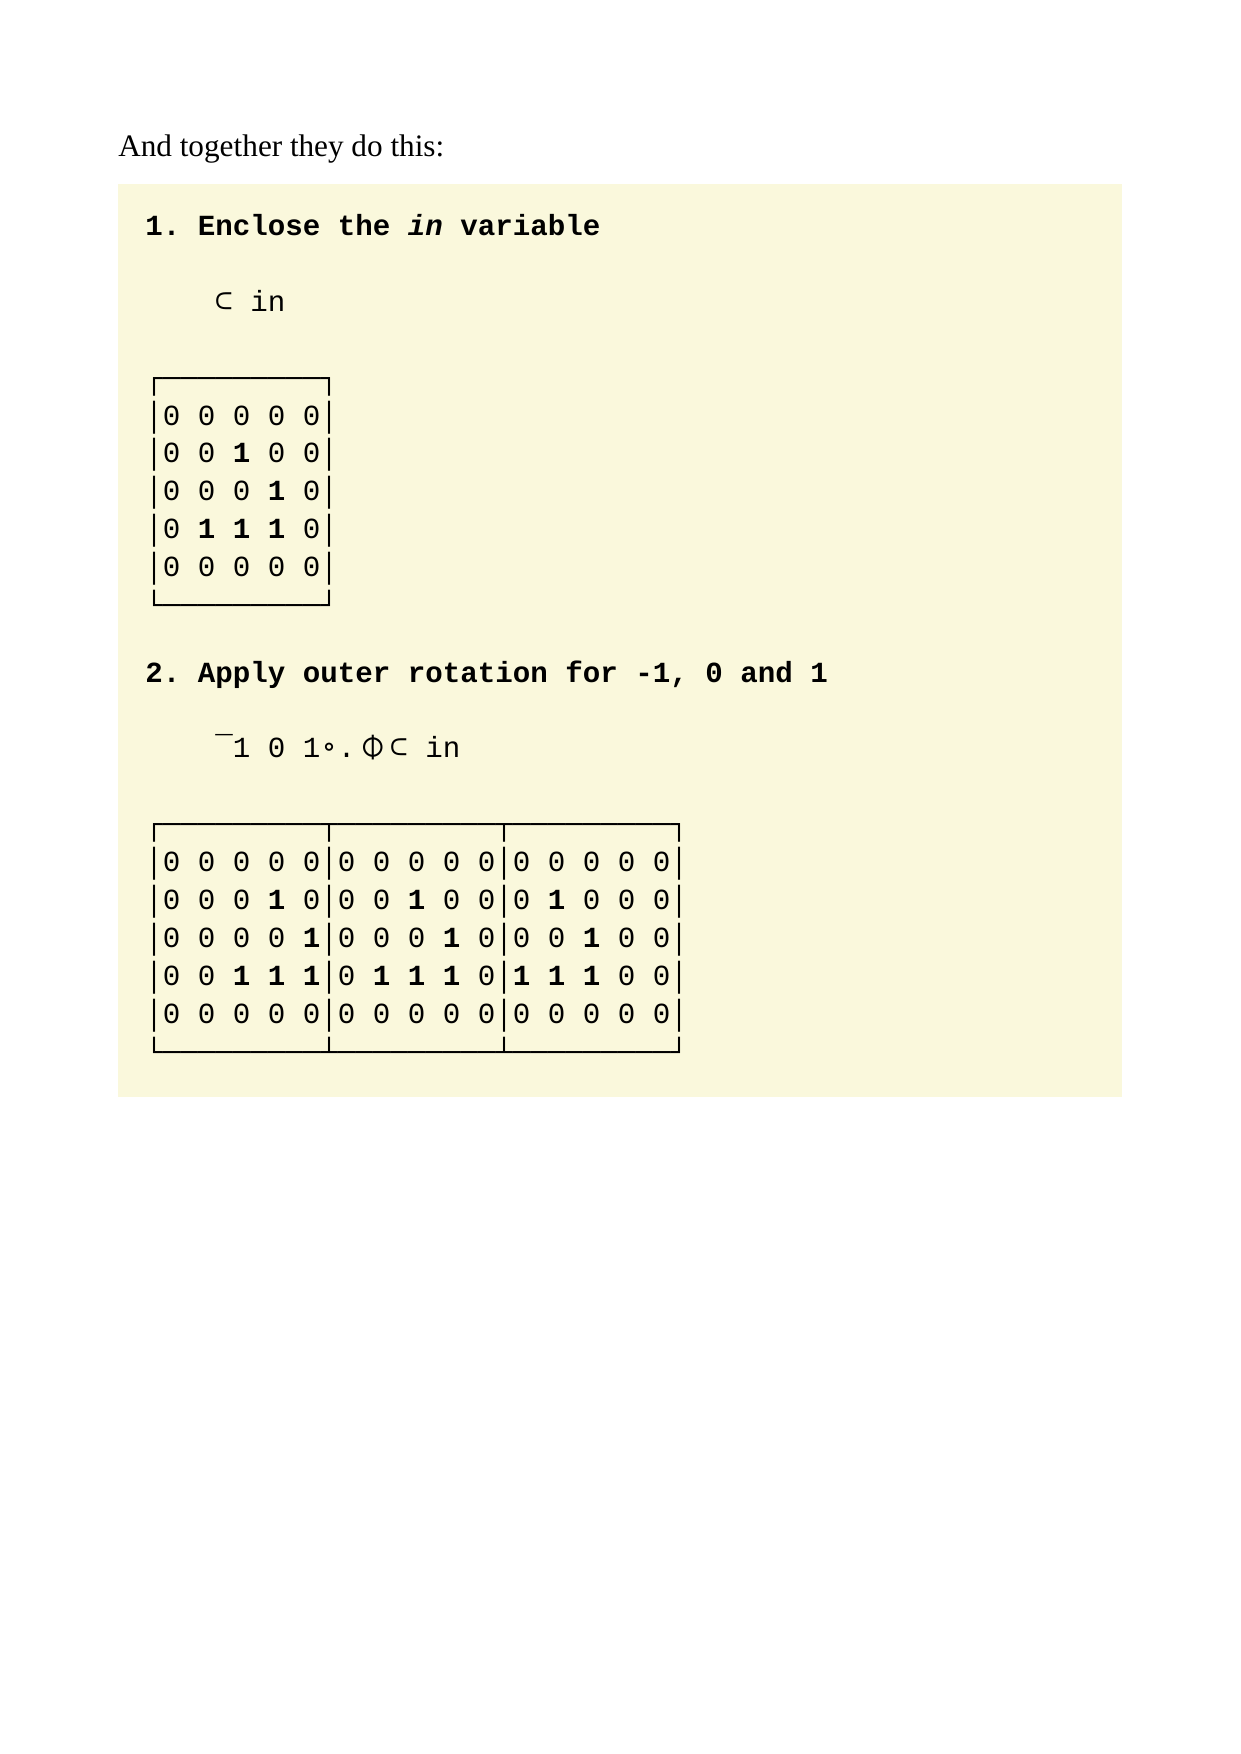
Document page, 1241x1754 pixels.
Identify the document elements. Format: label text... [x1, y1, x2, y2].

text │0 0 0 0 0│ [118, 525, 1122, 563]
text │0 1 1 1 0│ [118, 487, 1122, 525]
text │0 0 0 0 0│0 0 0 0 0│0 0 0 0 0│ [118, 972, 1122, 1010]
text │0 0 1 1 1│0 1 1 1 0│1 1 1 0 0│ [118, 934, 1122, 972]
text │0 0 0 0 0│0 0 0 0 0│0 0 0 0 0│ [118, 820, 1122, 858]
text │0 0 0 0 1│0 0 0 1 0│0 0 1 0 0│ [118, 896, 1122, 934]
text 2. Apply outer rotation for -1, 0 and 1 [118, 631, 1122, 669]
text ¯1 0 1∘.⌽⊂ in [118, 707, 1122, 744]
text │0 0 1 0 0│ [118, 412, 1122, 449]
text ⊂ in [118, 260, 1122, 298]
text └─────────┴─────────┴─────────┘ [118, 1010, 1122, 1097]
text │0 0 0 0 0│ [118, 374, 1122, 412]
text │0 0 0 1 0│0 0 1 0 0│0 1 0 0 0│ [118, 858, 1122, 896]
text └─────────┘ [118, 563, 1122, 623]
text 1. Enclose the in variable [118, 184, 1122, 222]
text And together they do this: [118, 118, 1122, 166]
text ┌─────────┐ [118, 336, 1122, 374]
text │0 0 0 1 0│ [118, 449, 1122, 487]
text ┌─────────┬─────────┬─────────┐ [118, 782, 1122, 820]
